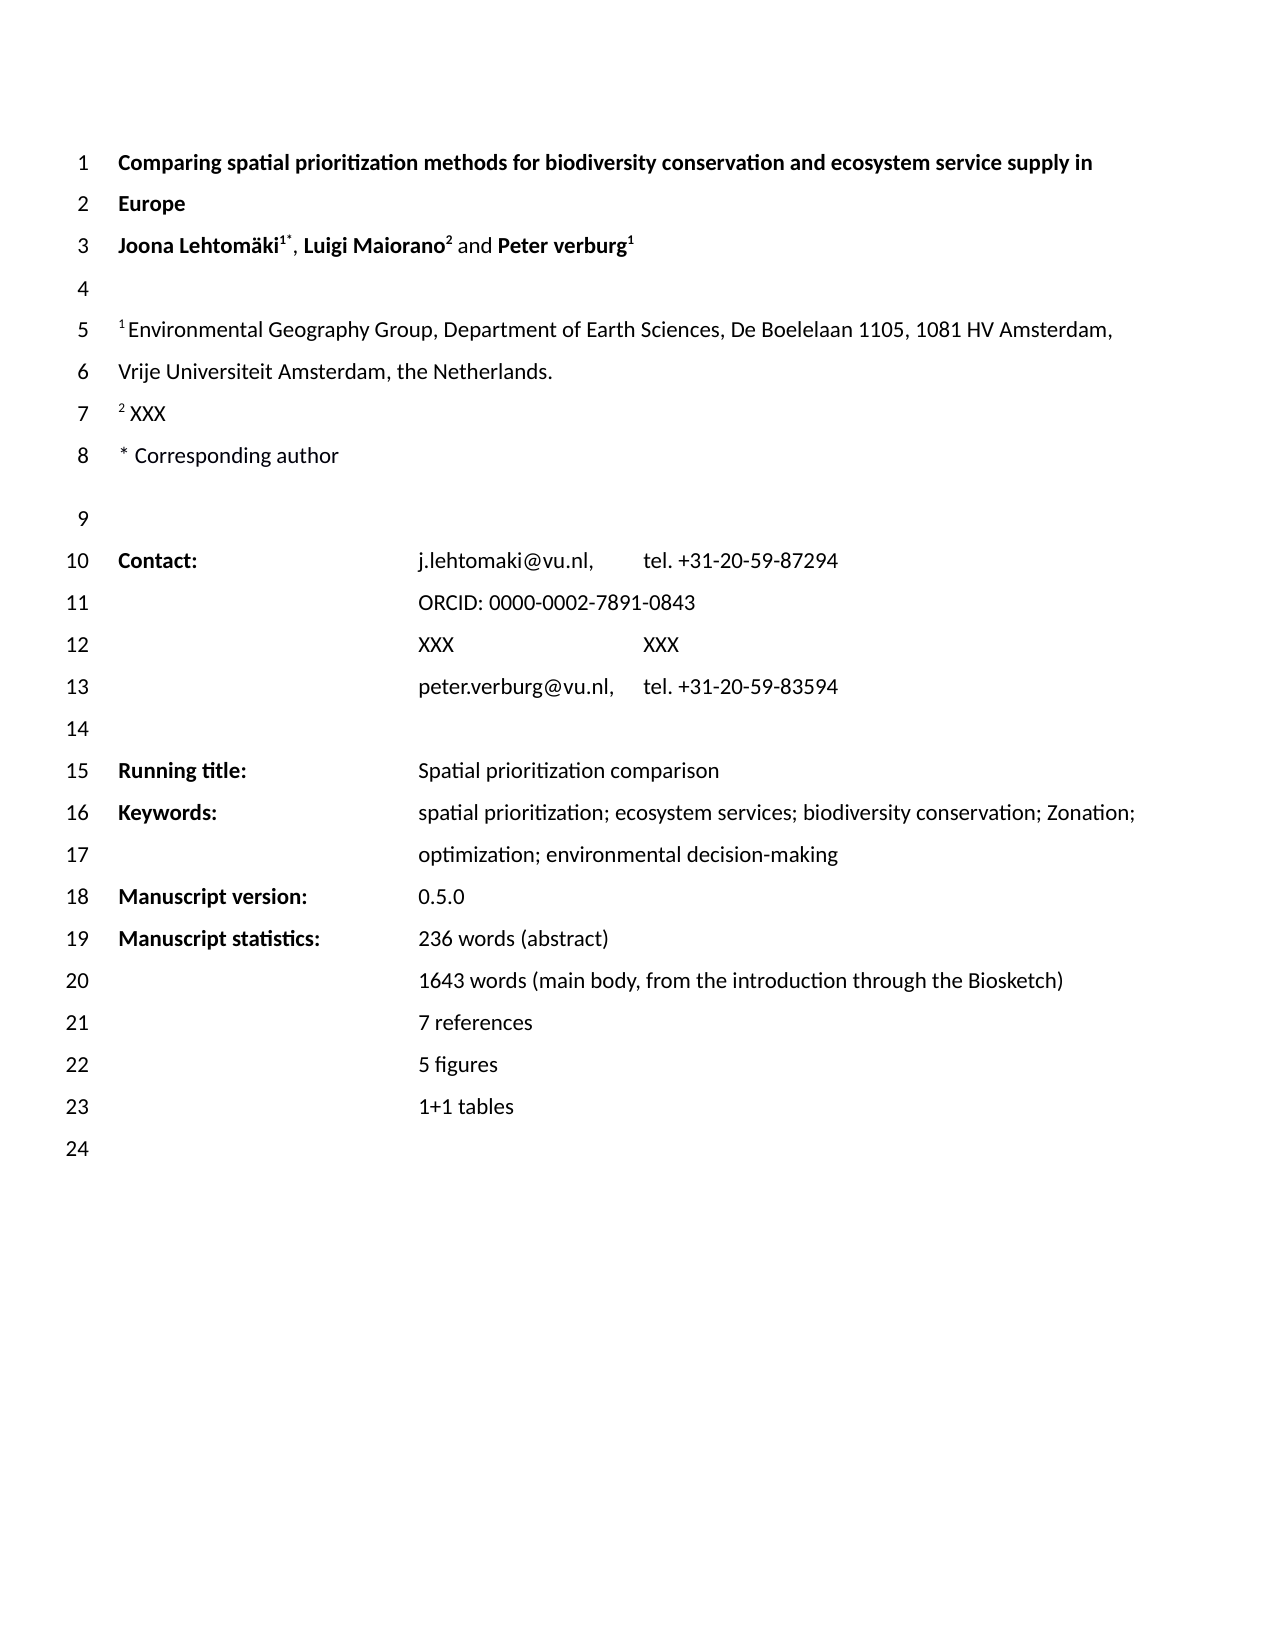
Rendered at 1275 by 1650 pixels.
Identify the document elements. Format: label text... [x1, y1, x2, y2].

text 2 XXX [118, 399, 1157, 427]
text Contact: j.lehtomaki@vu.nl, tel. +31-20-59-87294 ORCID: 0000-0002-7891-0843 [118, 546, 1157, 616]
text peter.verburg@vu.nl, tel. +31-20-59-83594 [118, 672, 1157, 700]
text Comparing spatial prioritization methods for biodiversity conservation and ecosystem service supply in Europe [118, 148, 1157, 218]
text Running title: Spatial prioritization comparison [118, 756, 1157, 784]
text XXX XXX [118, 630, 1157, 658]
text * Corresponding author [118, 441, 1157, 469]
text 1 Environmental Geography Group, Department of Earth Sciences, De Boelelaan 1105, 1081 HV Amsterdam, Vrije Universiteit Amsterdam, the Netherlands. [118, 316, 1157, 386]
text Joona Lehtomäki1*, Luigi Maiorano2 and Peter verburg1 [118, 232, 1157, 259]
text Manuscript statistics: 236 words (abstract) 1643 words (main body, from the introduction through the Biosketch) 7 references 5 figures 1+1 tables [118, 924, 1157, 1120]
text Manuscript version: 0.5.0 [118, 882, 1157, 910]
text Keywords: spatial prioritization; ecosystem services; biodiversity conservation; Zonation; optimization; environmental decision-making [118, 798, 1157, 868]
